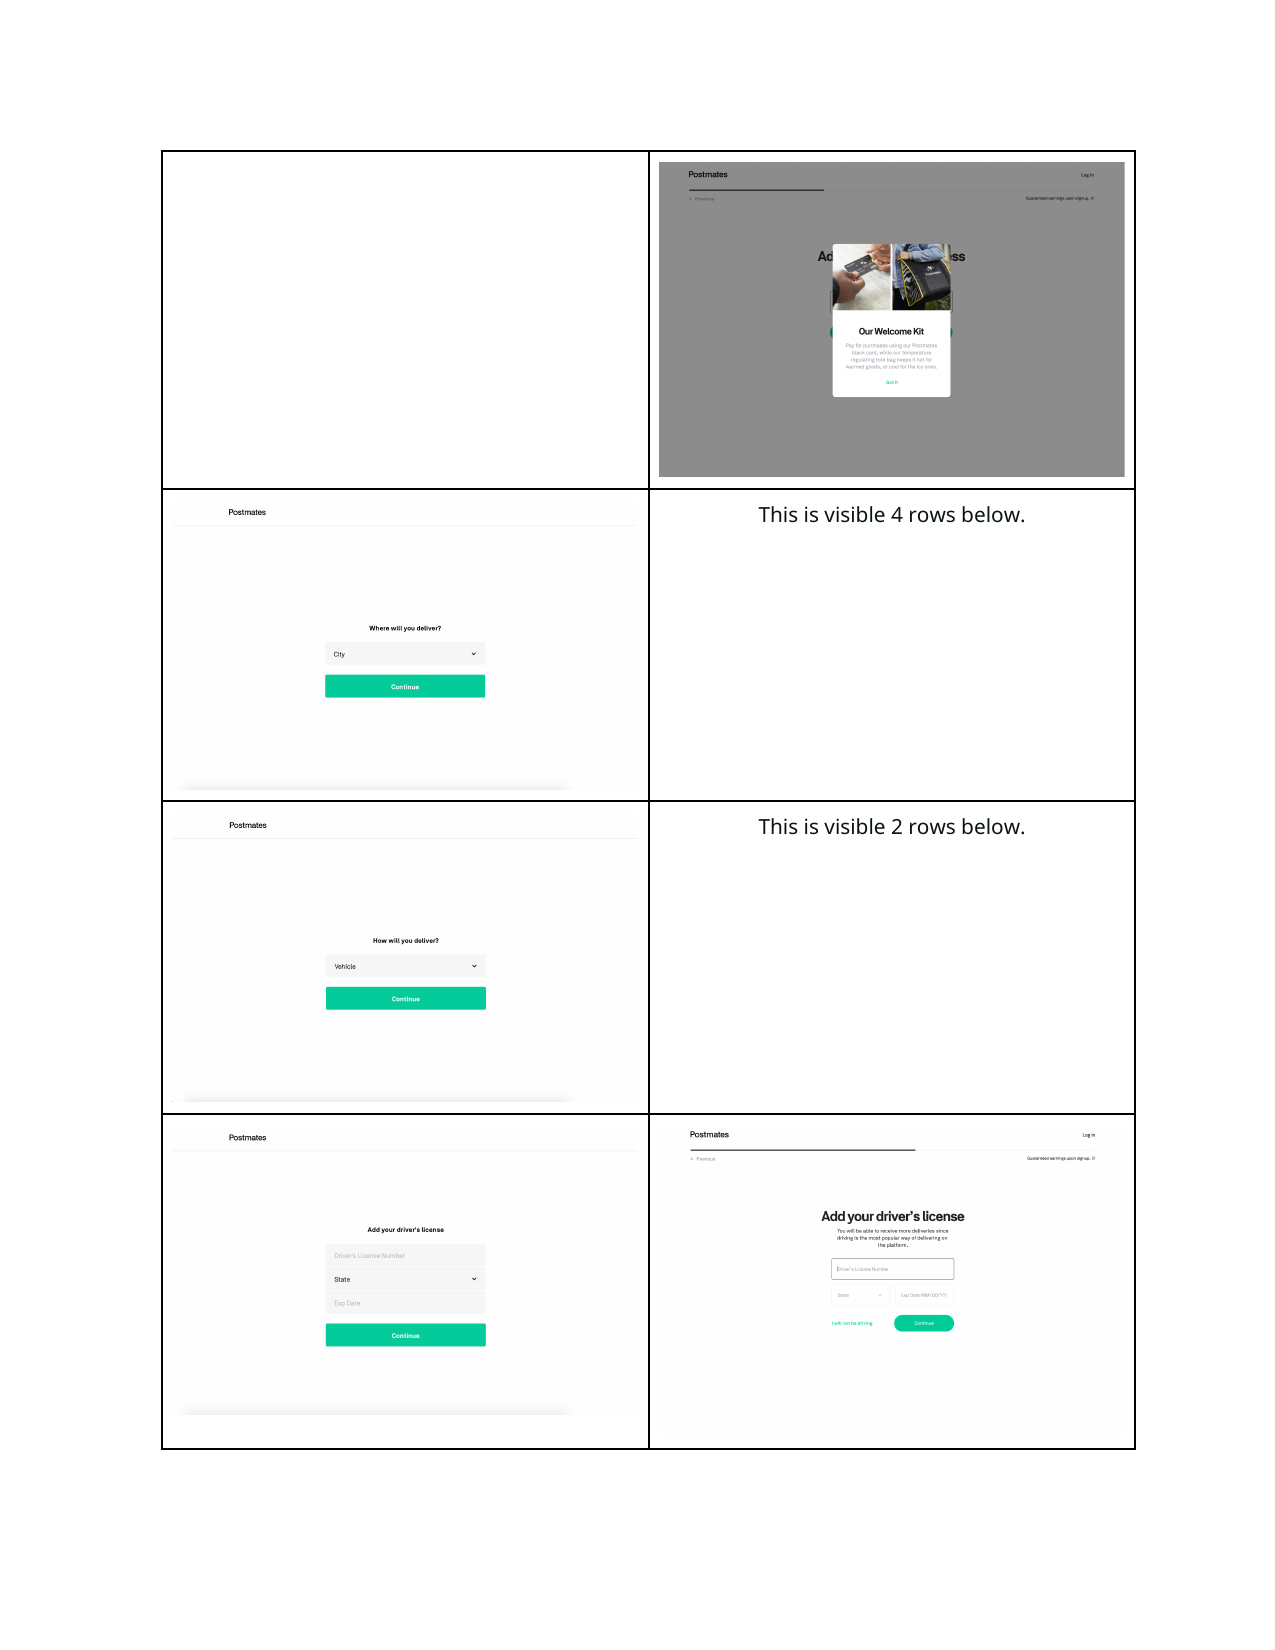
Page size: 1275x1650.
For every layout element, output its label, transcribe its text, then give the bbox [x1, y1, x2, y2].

table_cell [163, 490, 648, 800]
table_cell This is visible 2 rows below. [650, 802, 1134, 1112]
table_cell This is visible 4 rows below. [650, 490, 1134, 800]
picture [659, 162, 1125, 477]
picture [659, 1125, 1125, 1438]
table_cell [163, 1115, 648, 1448]
table_cell [163, 152, 648, 487]
picture [172, 500, 638, 790]
picture [172, 1125, 638, 1415]
table_cell [650, 152, 1134, 487]
table_cell [163, 802, 648, 1112]
table_cell [650, 1115, 1134, 1448]
picture [172, 812, 638, 1102]
